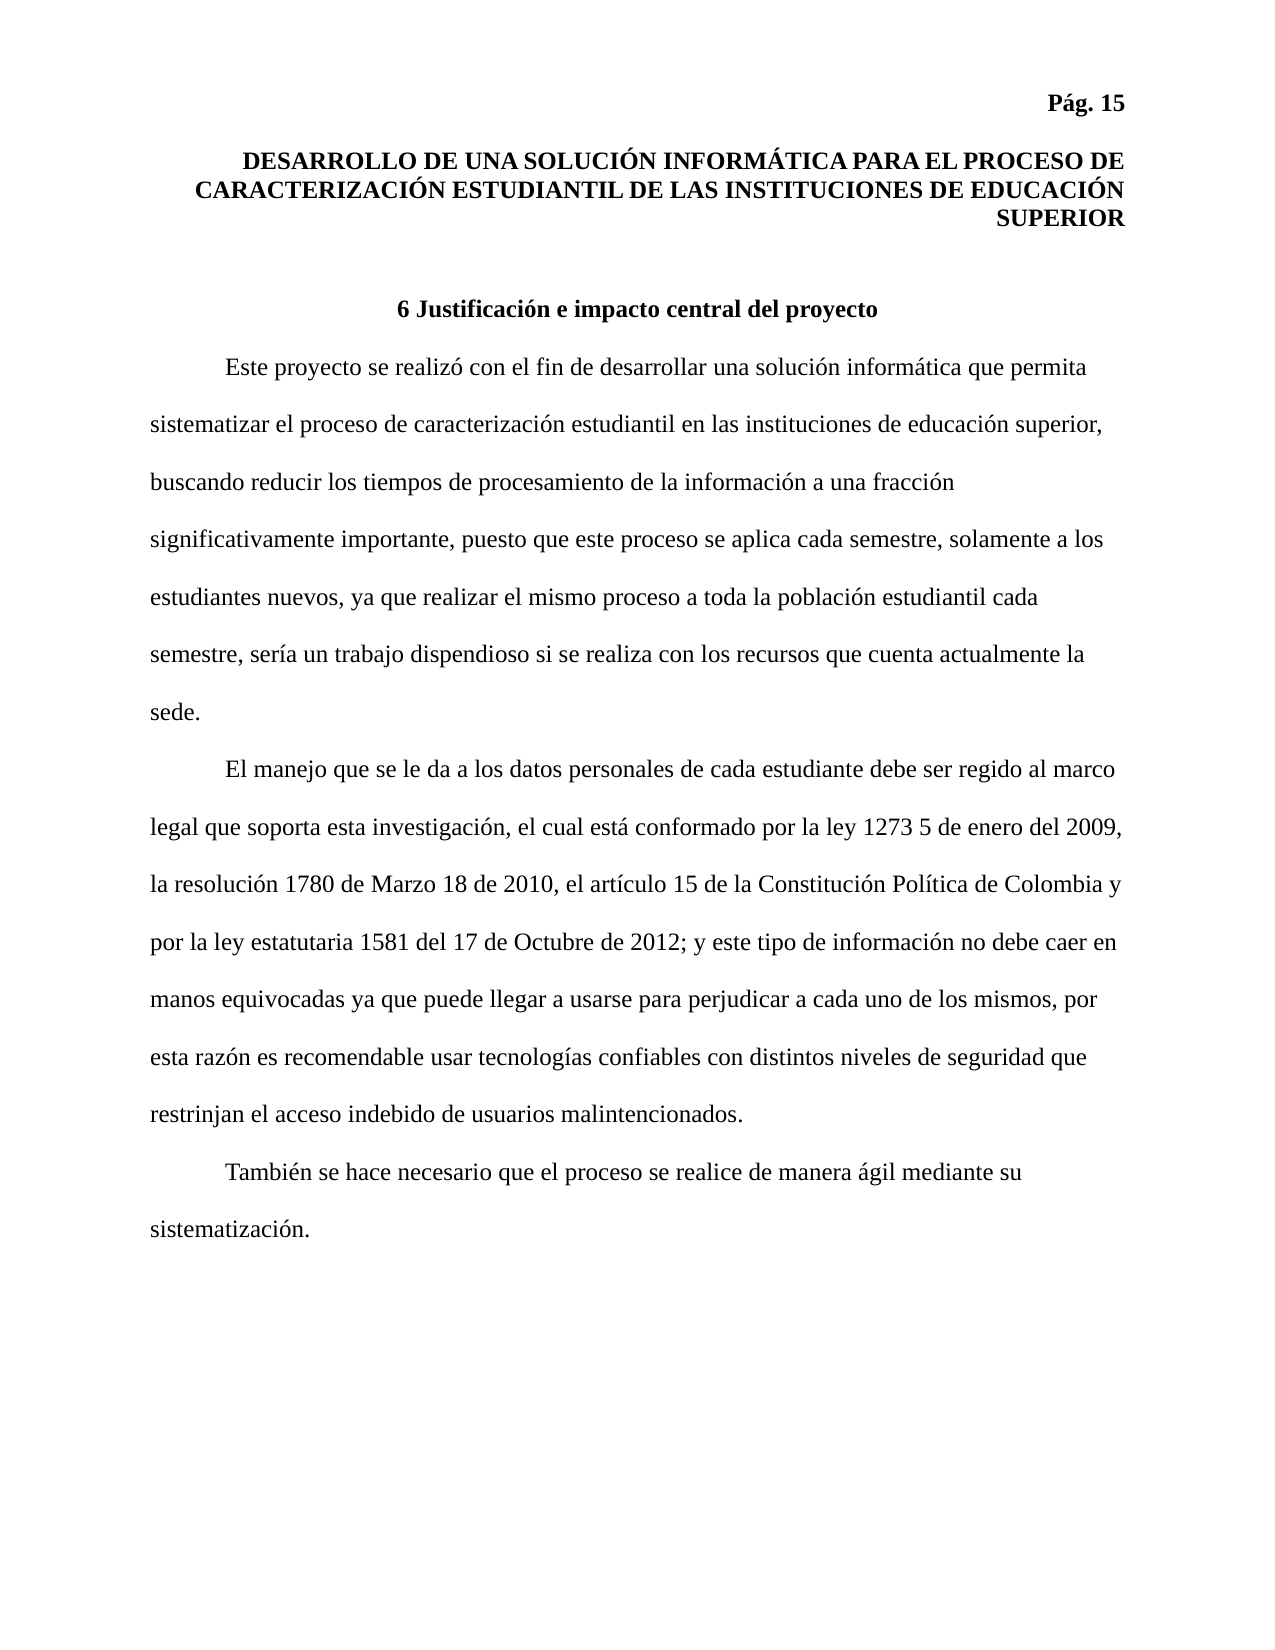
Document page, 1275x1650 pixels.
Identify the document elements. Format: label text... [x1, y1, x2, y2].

text También se hace necesario que el proceso se realice de manera ágil mediante su sistematización. [150, 1157, 1125, 1243]
text Este proyecto se realizó con el fin de desarrollar una solución informática que permita sistematizar el proceso de caracterización estudiantil en las instituciones de educación superior, buscando reducir los tiempos de procesamiento de la información a una fracción significativamente importante, puesto que este proceso se aplica cada semestre, solamente a los estudiantes nuevos, ya que realizar el mismo proceso a toda la población estudiantil cada semestre, sería un trabajo dispendioso si se realiza con los recursos que cuenta actualmente la sede. [150, 352, 1125, 726]
subtitle 6 Justificación e impacto central del proyecto [150, 294, 1125, 323]
text El manejo que se le da a los datos personales de cada estudiante debe ser regido al marco legal que soporta esta investigación, el cual está conformado por la ley 1273 5 de enero del 2009, la resolución 1780 de Marzo 18 de 2010, el artículo 15 de la Constitución Política de Colombia y por la ley estatutaria 1581 del 17 de Octubre de 2012; y este tipo de información no debe caer en manos equivocadas ya que puede llegar a usarse para perjudicar a cada uno de los mismos, por esta razón es recomendable usar tecnologías confiables con distintos niveles de seguridad que restrinjan el acceso indebido de usuarios malintencionados. [150, 754, 1125, 1128]
